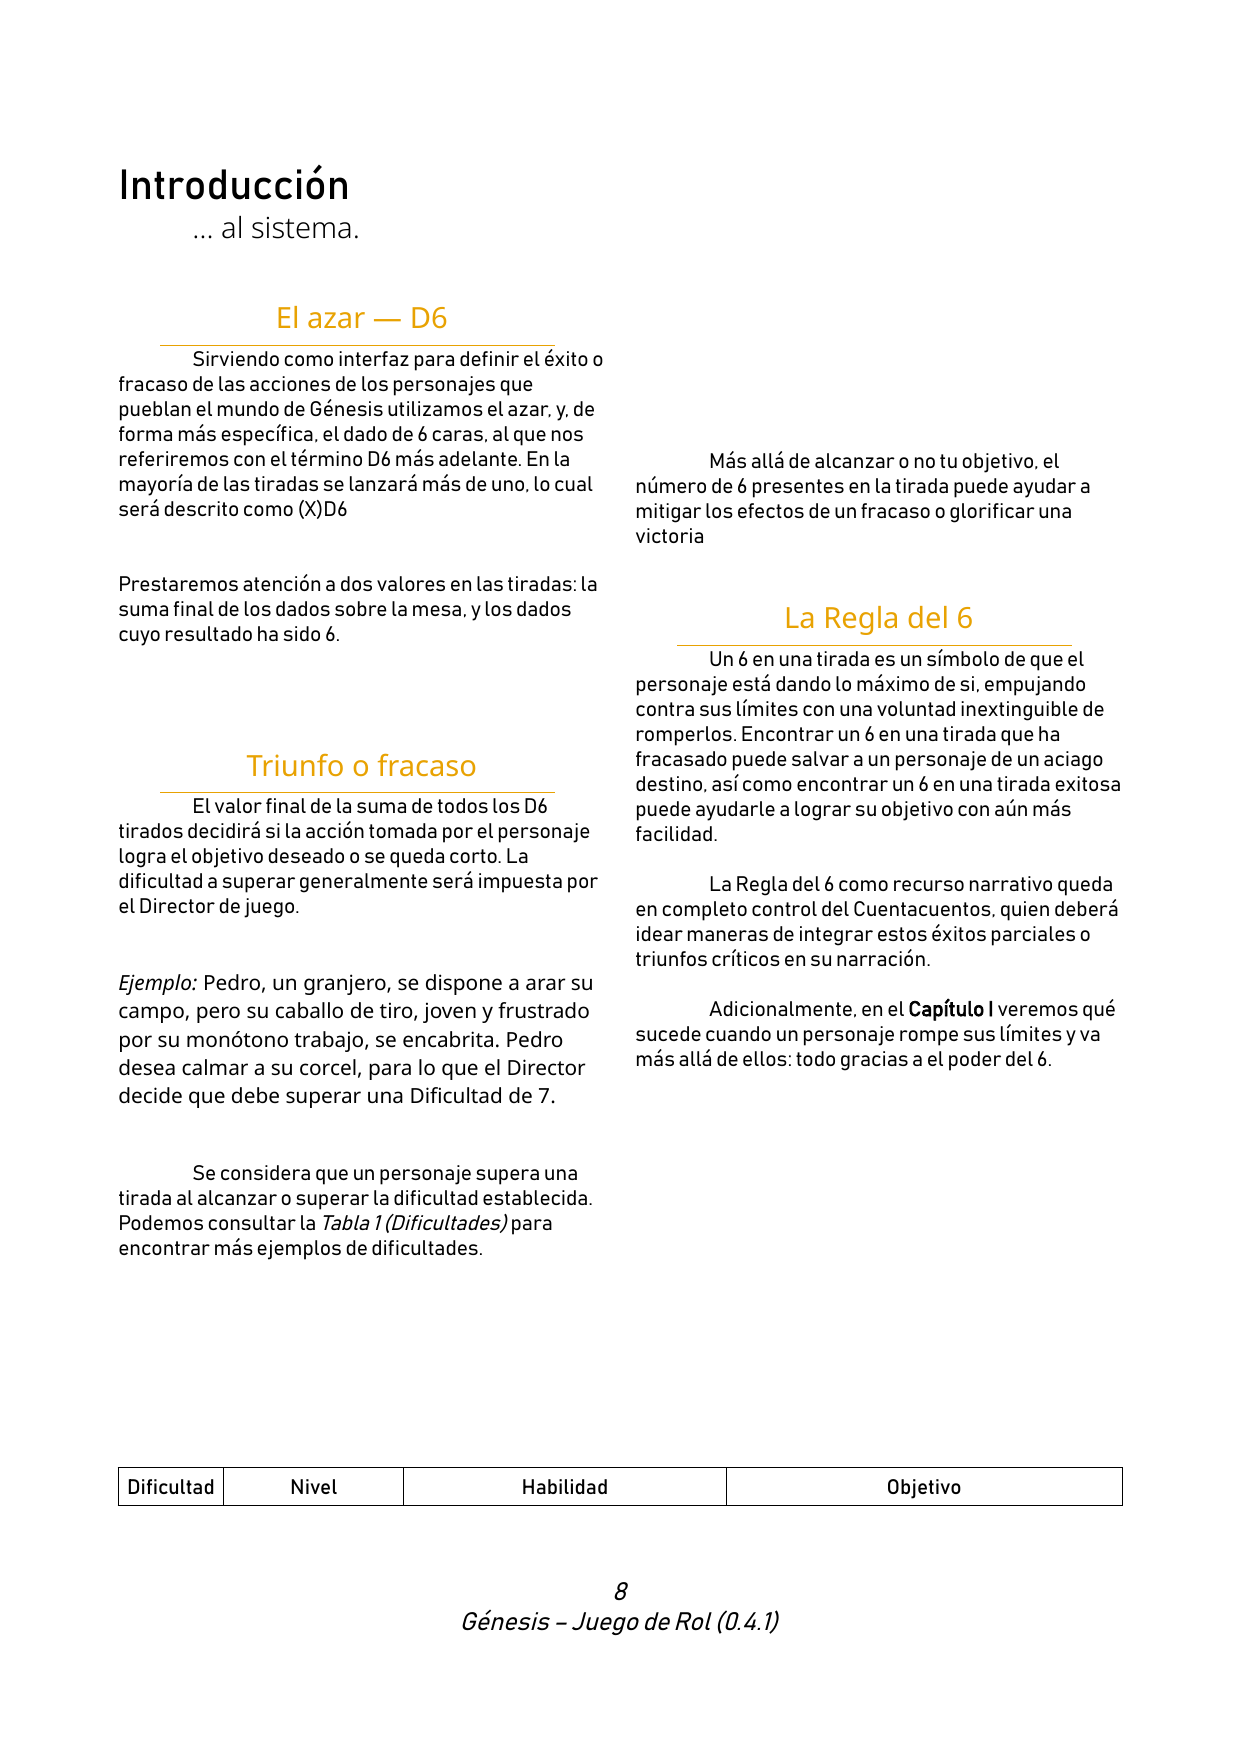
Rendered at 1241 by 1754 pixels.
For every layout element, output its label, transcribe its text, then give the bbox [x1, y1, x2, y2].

text Se considera que un personaje supera una tirada al alcanzar o superar la dificultad establecida. Podemos consultar la Tabla 1 (Dificultades) para encontrar más ejemplos de dificultades. [118, 1160, 605, 1260]
table_header Habilidad [404, 1468, 726, 1504]
text Triunfo o fracaso [118, 745, 605, 785]
text La Regla del 6 como recurso narrativo queda en completo control del Cuentacuentos, quien deberá idear maneras de integrar estos éxitos parciales o triunfos críticos en su narración. [635, 870, 1122, 970]
text El azar — D6 [118, 297, 605, 337]
text La Regla del 6 [635, 597, 1122, 637]
text El valor final de la suma de todos los D6 tirados decidirá si la acción tomada por el personaje logra el objetivo deseado o se queda corto. La dificultad a superar generalmente será impuesta por el Director de juego. [118, 785, 605, 918]
text Introducción [118, 158, 1122, 208]
table_header Nivel [224, 1468, 403, 1504]
text Más allá de alcanzar o no tu objetivo, el número de 6 presentes en la tirada puede ayudar a mitigar los efectos de un fracaso o glorificar una victoria [635, 447, 1122, 547]
subtitle … al sistema. [118, 208, 1122, 247]
text Ejemplo: Pedro, un granjero, se dispone a arar su campo, pero su caballo de tiro, joven y frustrado por su monótono trabajo, se encabrita. Pedro desea calmar a su corcel, para lo que el Director decide que debe superar una Dificultad de 7. [118, 968, 605, 1110]
table_header Objetivo [727, 1468, 1122, 1504]
text Sirviendo como interfaz para definir el éxito o fracaso de las acciones de los personajes que pueblan el mundo de Génesis utilizamos el azar, y, de forma más específica, el dado de 6 caras, al que nos referiremos con el término D6 más adelante. En la mayoría de las tiradas se lanzará más de uno, lo cual será descrito como (X)D6 [118, 337, 605, 520]
table_header Dificultad [119, 1468, 223, 1504]
text Prestaremos atención a dos valores en las tiradas: la suma final de los dados sobre la mesa, y los dados cuyo resultado ha sido 6. [118, 570, 605, 645]
text Un 6 en una tirada es un símbolo de que el personaje está dando lo máximo de si, empujando contra sus límites con una voluntad inextinguible de romperlos. Encontrar un 6 en una tirada que ha fracasado puede salvar a un personaje de un aciago destino, así como encontrar un 6 en una tirada exitosa puede ayudarle a lograr su objetivo con aún más facilidad. [635, 637, 1122, 845]
text Adicionalmente, en el Capítulo I veremos qué sucede cuando un personaje rompe sus límites y va más allá de ellos: todo gracias a el poder del 6. [635, 995, 1122, 1070]
